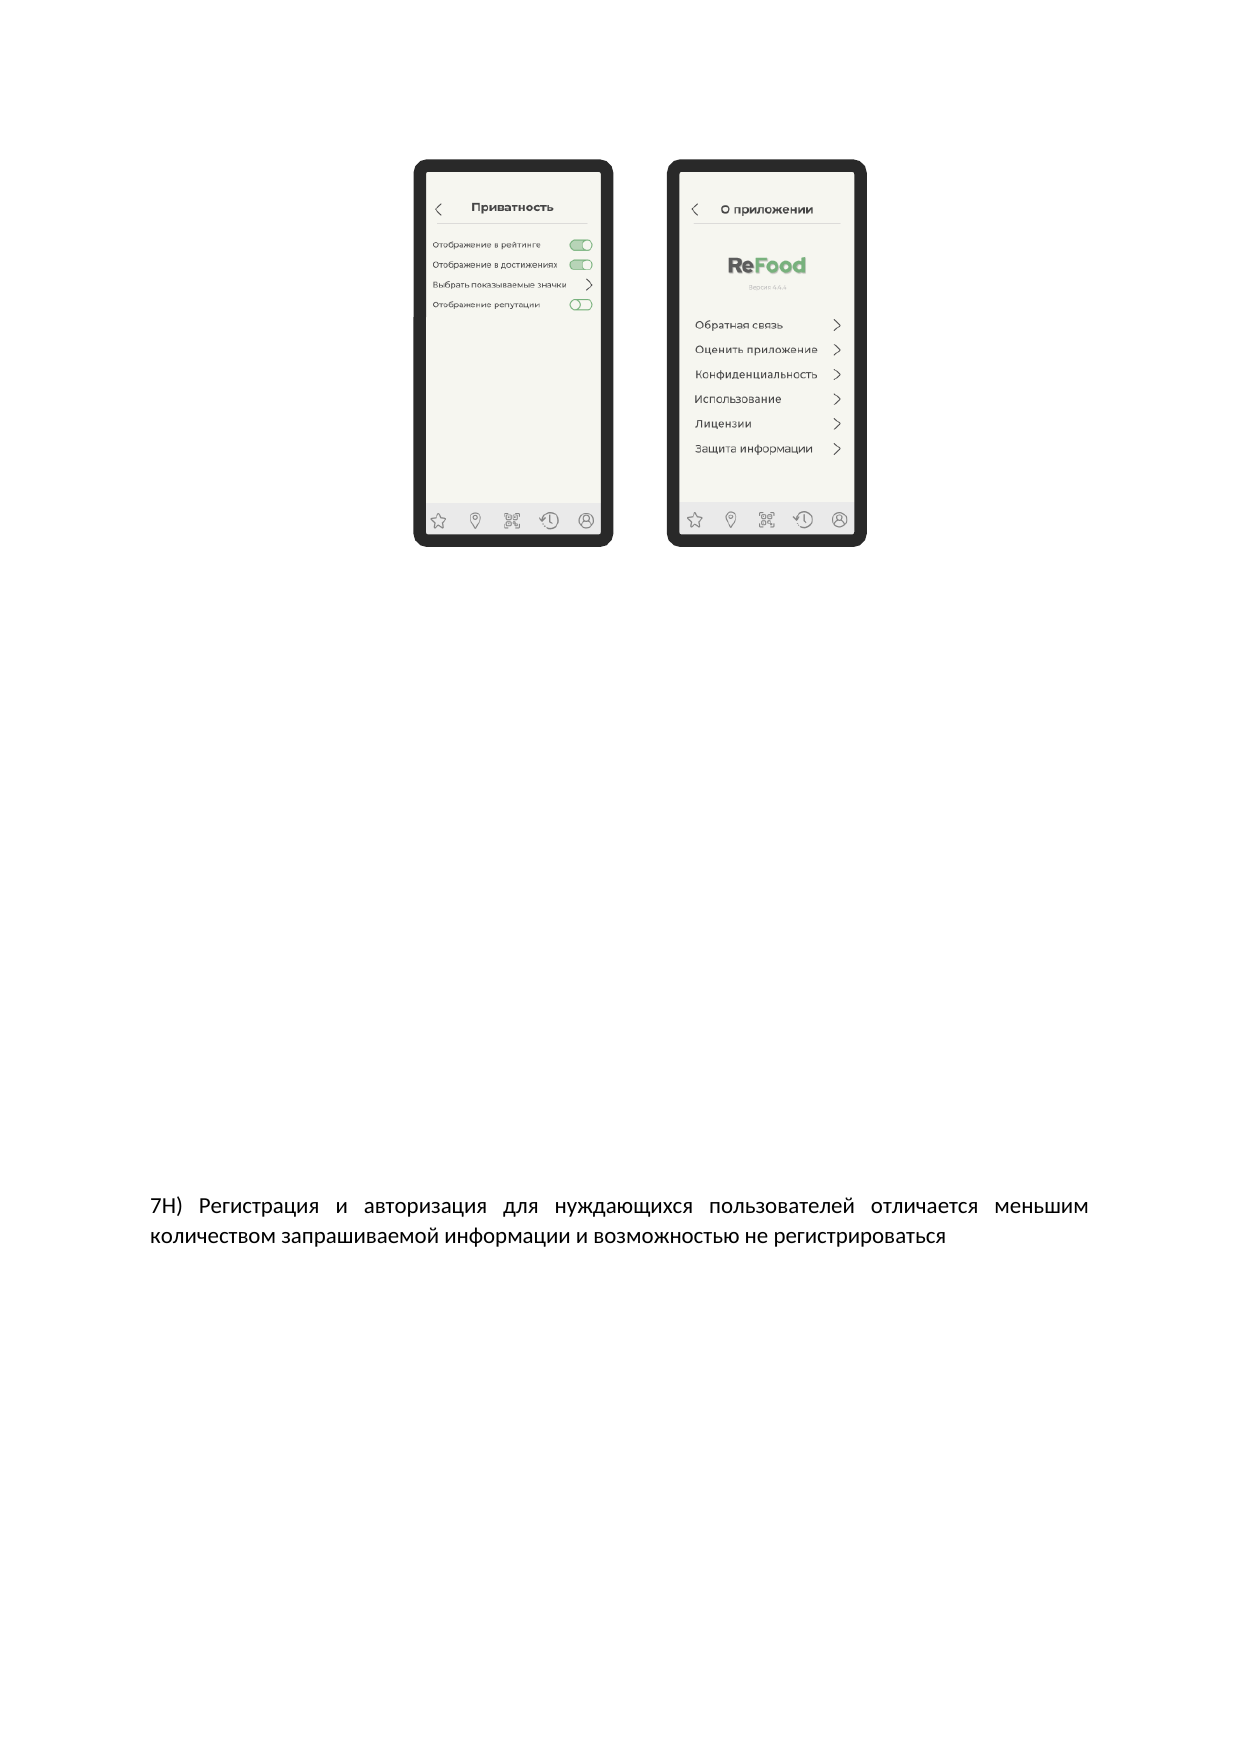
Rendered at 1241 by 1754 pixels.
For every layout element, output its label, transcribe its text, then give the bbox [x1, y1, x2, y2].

picture [426, 172, 600, 534]
picture [680, 172, 854, 534]
text 7Н) Регистрация и авторизация для нуждающихся пользователей отличается меньшим количеством запрашиваемой информации и возможностью не регистрироваться [150, 1191, 1090, 1249]
